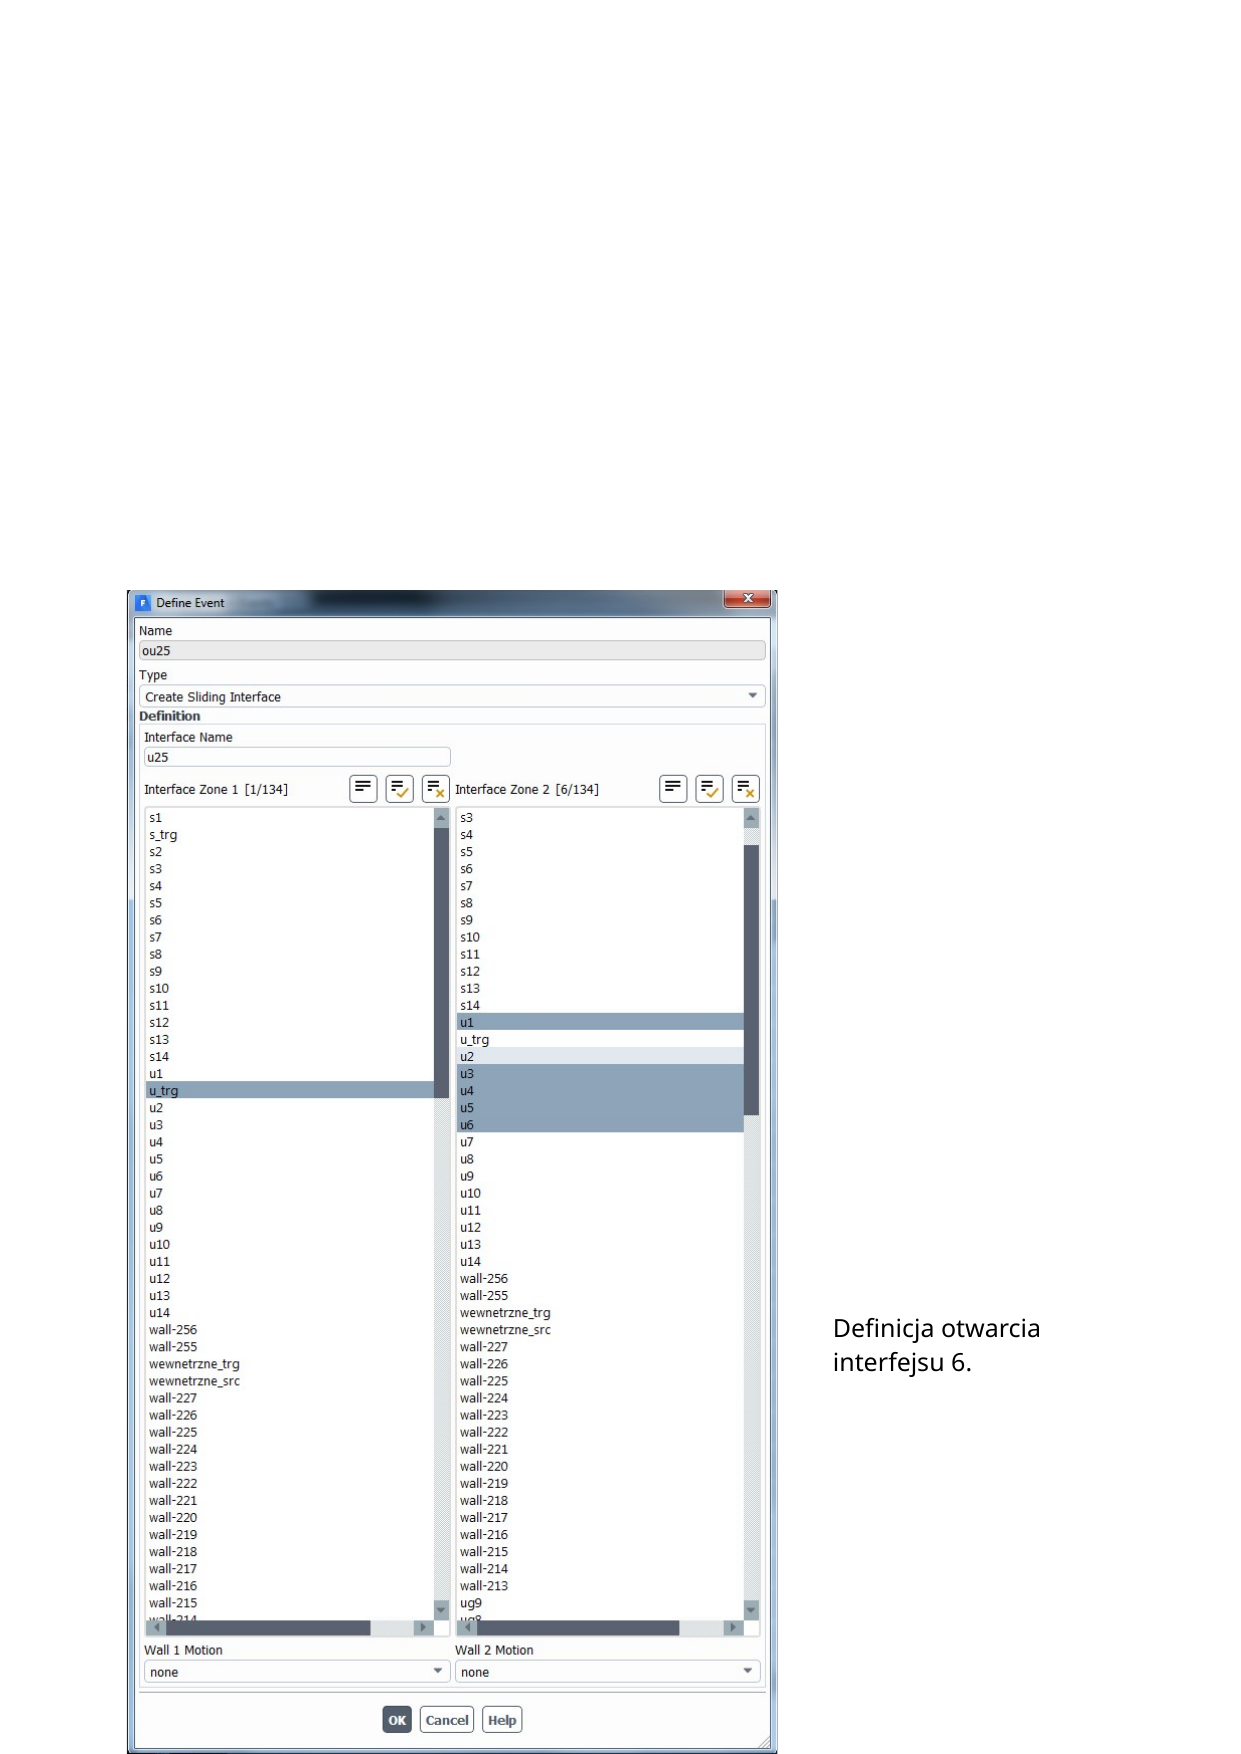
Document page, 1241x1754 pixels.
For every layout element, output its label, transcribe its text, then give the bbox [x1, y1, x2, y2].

picture [126, 590, 778, 1754]
text Definicja otwarcia interfejsu 6. [778, 1310, 1122, 1378]
